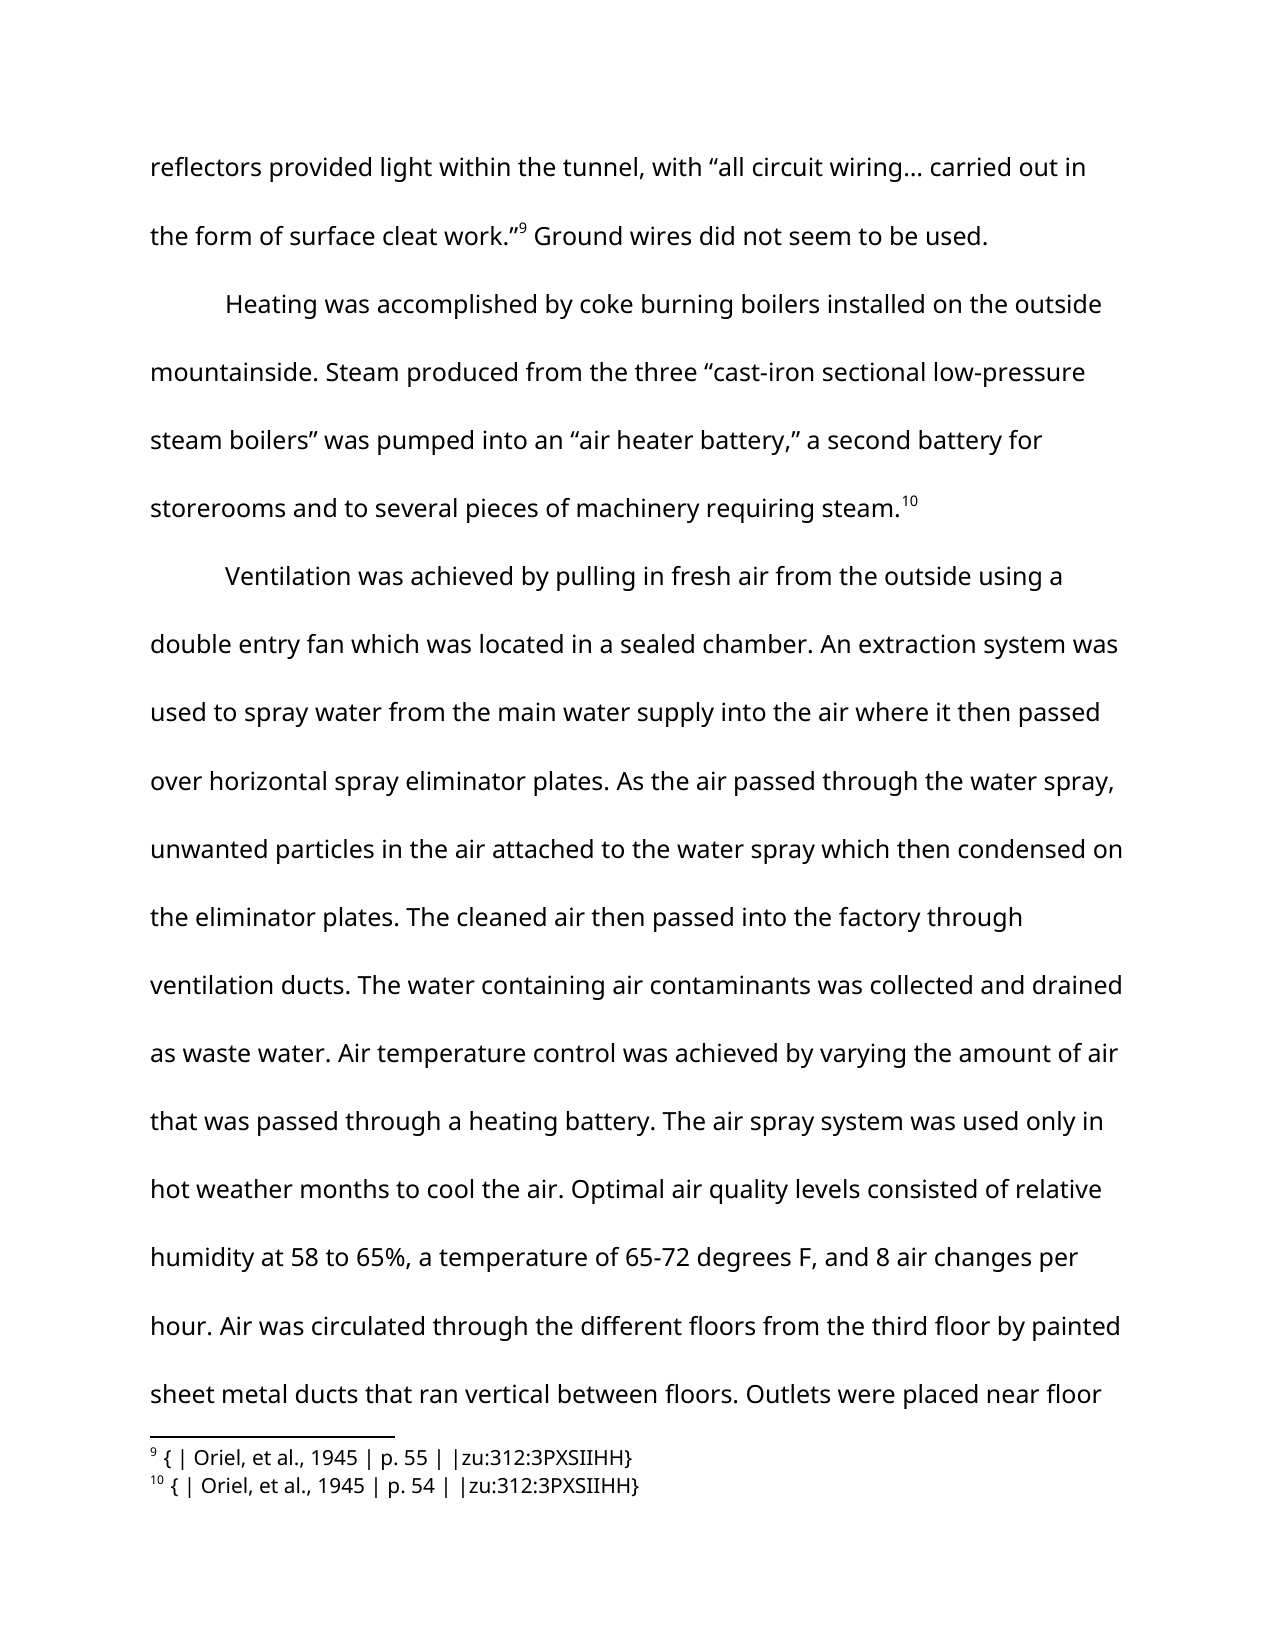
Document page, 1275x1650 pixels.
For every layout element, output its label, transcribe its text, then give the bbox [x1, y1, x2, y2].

text { | Oriel, et al., 1945 | p. 55 | |zu:312:3PXSIIHH} [150, 1443, 1125, 1472]
text Ventilation was achieved by pulling in fresh air from the outside using a double entry fan which was located in a sealed chamber. An extraction system was used to spray water from the main water supply into the air where it then passed over horizontal spray eliminator plates. As the air passed through the water spray, unwanted particles in the air attached to the water spray which then condensed on the eliminator plates. The cleaned air then passed into the factory through ventilation ducts. The water containing air contaminants was collected and drained as waste water. Air temperature control was achieved by varying the amount of air that was passed through a heating battery. The air spray system was used only in hot weather months to cool the air. Optimal air quality levels consisted of relative humidity at 58 to 65%, a temperature of 65-72 degrees F, and 8 air changes per hour. Air was circulated through the different floors from the third floor by painted sheet metal ducts that ran vertical between floors. Outlets were placed near floor [150, 559, 1125, 1410]
text reflectors provided light within the tunnel, with “all circuit wiring… carried out in the form of surface cleat work.” Ground wires did not seem to be used. [150, 150, 1125, 252]
text { | Oriel, et al., 1945 | p. 54 | |zu:312:3PXSIIHH} [150, 1472, 1125, 1500]
text Heating was accomplished by coke burning boilers installed on the outside mountainside. Steam produced from the three “cast-iron sectional low-pressure steam boilers” was pumped into an “air heater battery,” a second battery for storerooms and to several pieces of machinery requiring steam. [150, 286, 1125, 525]
